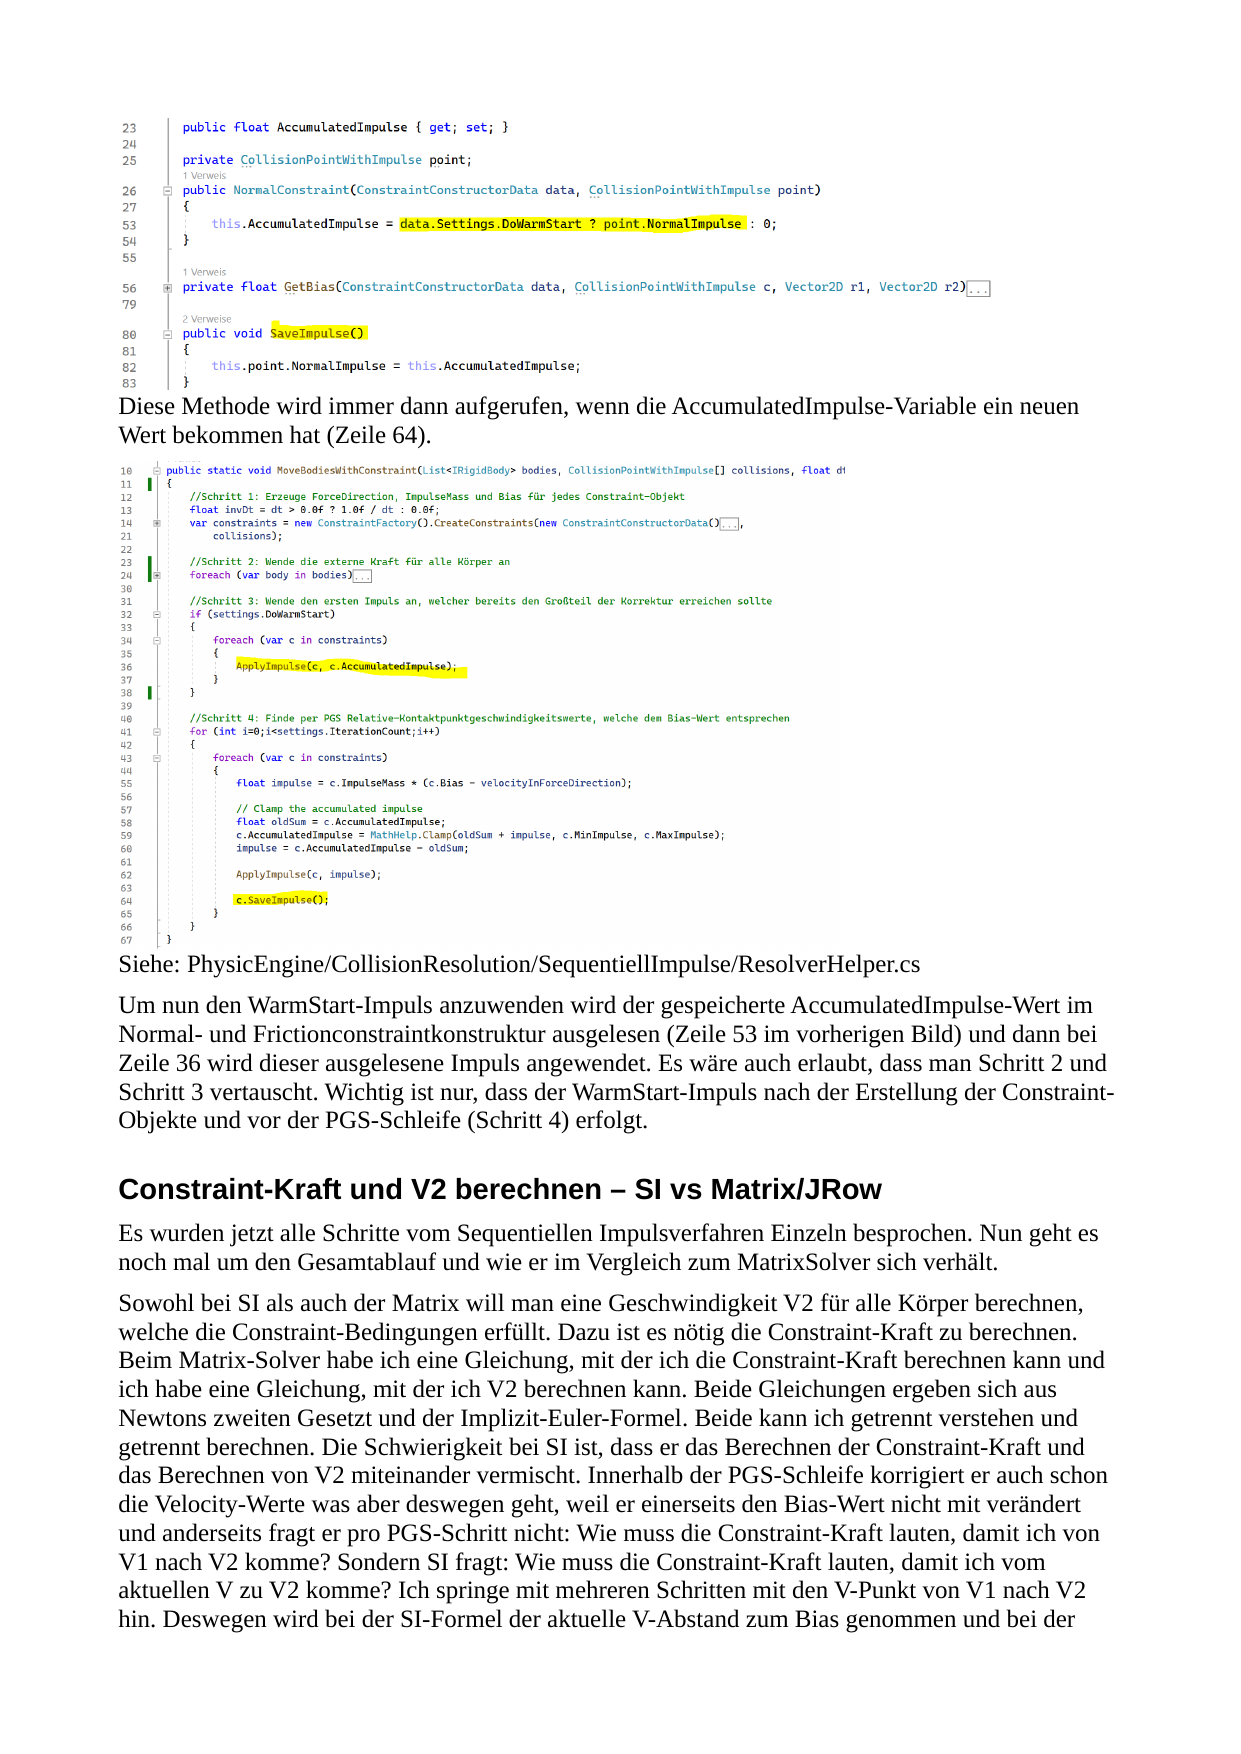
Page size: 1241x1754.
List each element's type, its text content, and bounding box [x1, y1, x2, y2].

subtitle Constraint-Kraft und V2 berechnen – SI vs Matrix/JRow [118, 1172, 1122, 1205]
picture [118, 461, 845, 950]
picture [118, 118, 996, 391]
text Es wurden jetzt alle Schritte vom Sequentiellen Impulsverfahren Einzeln besprochen. Nun geht es noch mal um den Gesamtablauf und wie er im Vergleich zum MatrixSolver sich verhält. [118, 1218, 1122, 1275]
text Siehe: PhysicEngine/CollisionResolution/SequentiellImpulse/ResolverHelper.cs [118, 461, 1122, 978]
text Sowohl bei SI als auch der Matrix will man eine Geschwindigkeit V2 für alle Körper berechnen, welche die Constraint-Bedingungen erfüllt. Dazu ist es nötig die Constraint-Kraft zu berechnen. Beim Matrix-Solver habe ich eine Gleichung, mit der ich die Constraint-Kraft berechnen kann und ich habe eine Gleichung, mit der ich V2 berechnen kann. Beide Gleichungen ergeben sich aus Newtons zweiten Gesetzt und der Implizit-Euler-Formel. Beide kann ich getrennt verstehen und getrennt berechnen. Die Schwierigkeit bei SI ist, dass er das Berechnen der Constraint-Kraft und das Berechnen von V2 miteinander vermischt. Innerhalb der PGS-Schleife korrigiert er auch schon die Velocity-Werte was aber deswegen geht, weil er einerseits den Bias-Wert nicht mit verändert und anderseits fragt er pro PGS-Schritt nicht: Wie muss die Constraint-Kraft lauten, damit ich von V1 nach V2 komme? Sondern SI fragt: Wie muss die Constraint-Kraft lauten, damit ich vom aktuellen V zu V2 komme? Ich springe mit mehreren Schritten mit den V-Punkt von V1 nach V2 hin. Deswegen wird bei der SI-Formel der aktuelle V-Abstand zum Bias genommen und bei der [118, 1288, 1122, 1633]
text Um nun den WarmStart-Impuls anzuwenden wird der gespeicherte AccumulatedImpulse-Wert im Normal- und Frictionconstraintkonstruktur ausgelesen (Zeile 53 im vorherigen Bild) und dann bei Zeile 36 wird dieser ausgelesene Impuls angewendet. Es wäre auch erlaubt, dass man Schritt 2 und Schritt 3 vertauscht. Wichtig ist nur, dass der WarmStart-Impuls nach der Erstellung der Constraint-Objekte und vor der PGS-Schleife (Schritt 4) erfolgt. [118, 991, 1122, 1134]
text Diese Methode wird immer dann aufgerufen, wenn die AccumulatedImpulse-Variable ein neuen Wert bekommen hat (Zeile 64). [118, 118, 1122, 448]
